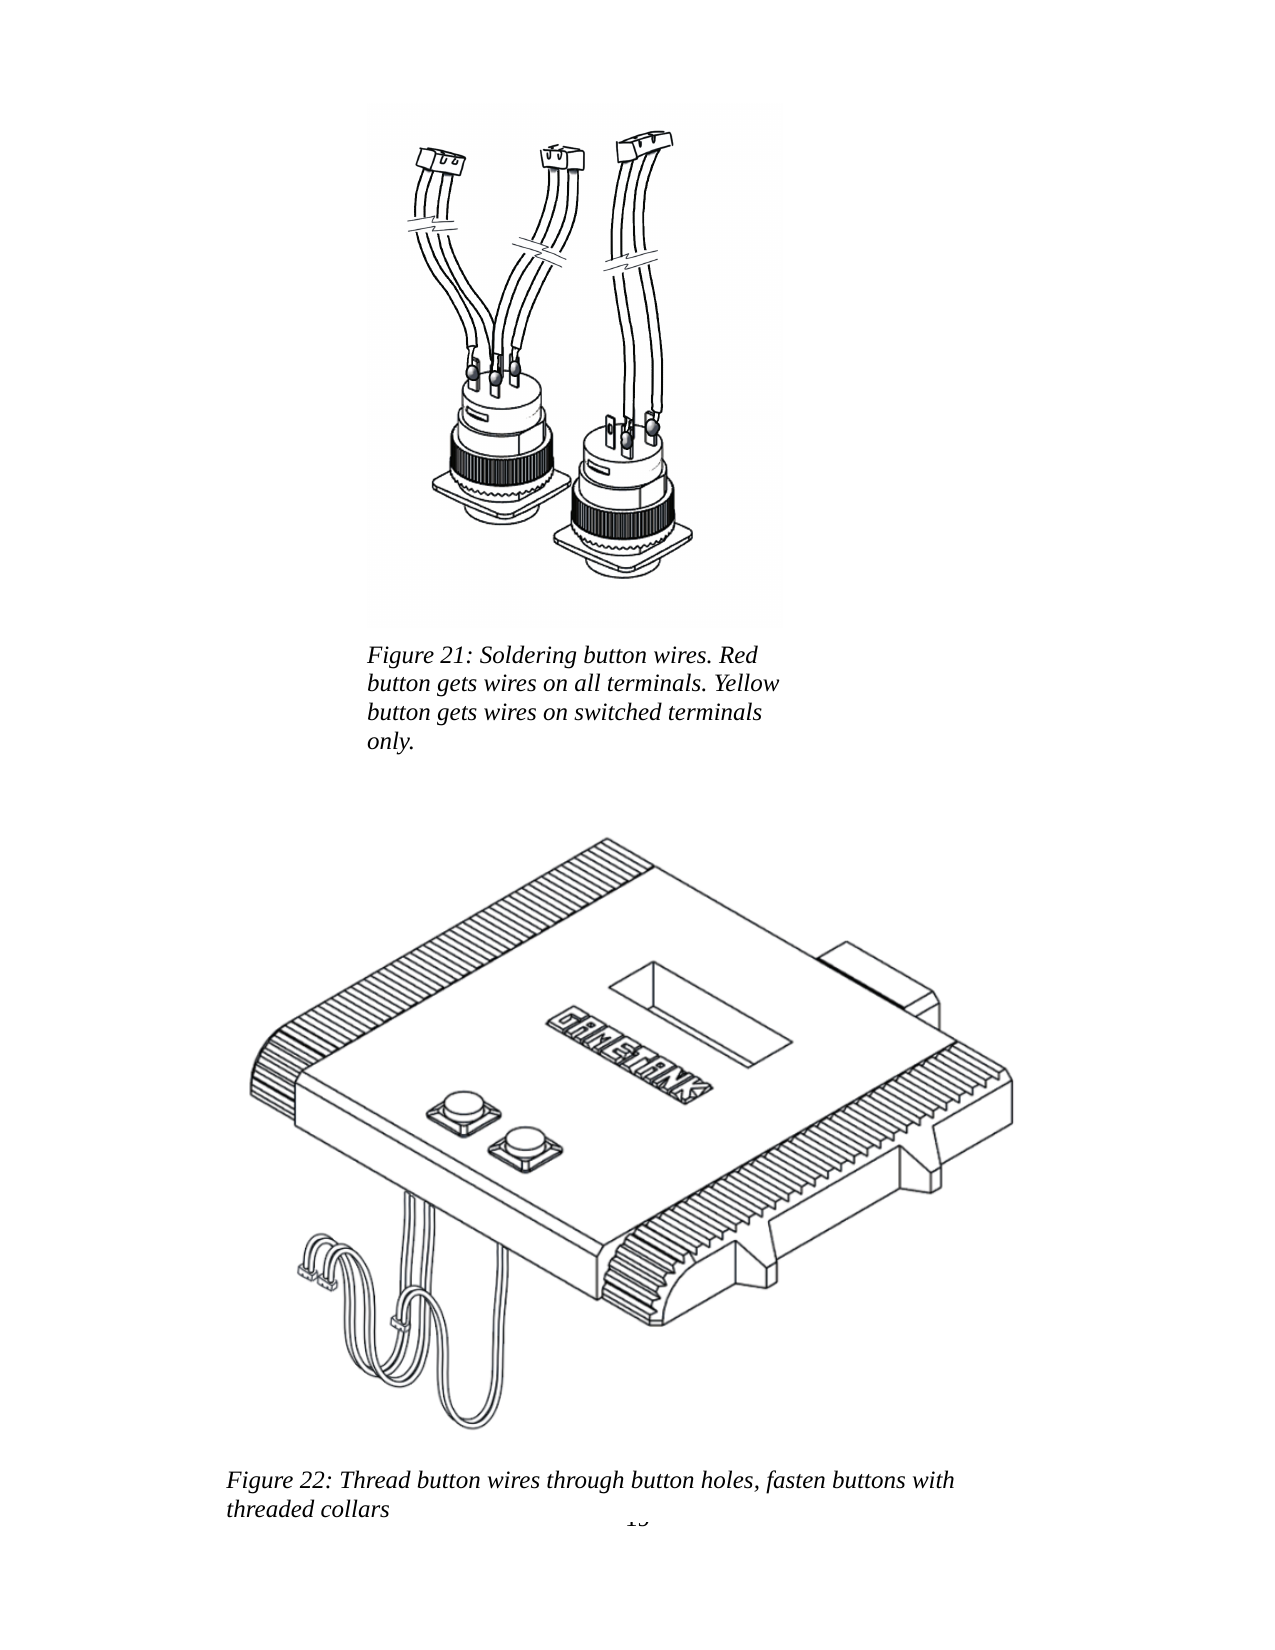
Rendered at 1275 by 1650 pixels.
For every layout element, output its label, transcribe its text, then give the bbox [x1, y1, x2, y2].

picture [366, 103, 783, 628]
picture [226, 812, 1033, 1453]
text Figure 21: Soldering button wires. Red button gets wires on all terminals. Yellow button gets wires on switched terminals only. [367, 628, 783, 755]
text Figure 22: Thread button wires through button holes, fasten buttons with threaded collars [226, 1453, 1033, 1522]
